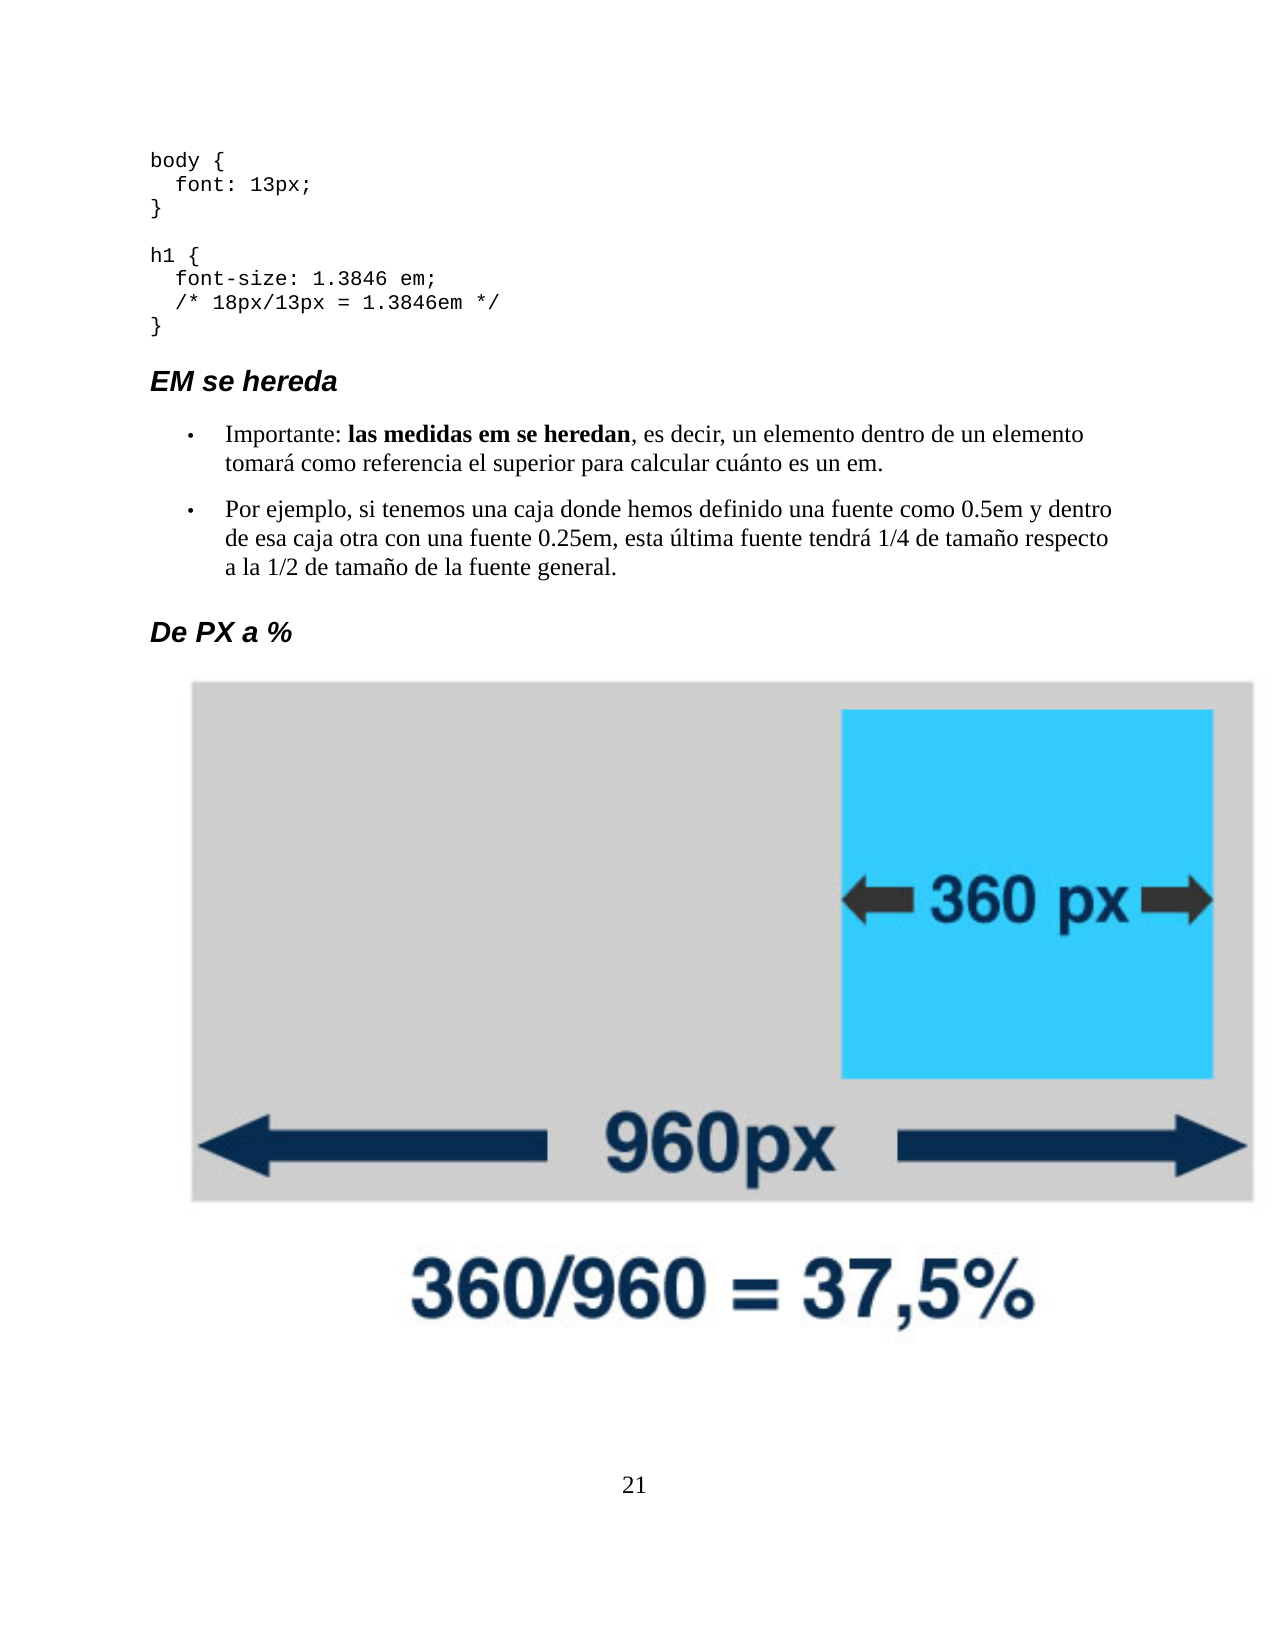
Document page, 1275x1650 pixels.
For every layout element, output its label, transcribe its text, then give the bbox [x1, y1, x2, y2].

text } [150, 316, 1125, 339]
text h1 { [150, 244, 1125, 268]
subtitle De PX a % [150, 615, 1125, 648]
picture [150, 660, 1275, 1378]
text /* 18px/13px = 1.3846em */ [150, 292, 1125, 316]
text font-size: 1.3846 em; [150, 268, 1125, 292]
text body { [150, 150, 1125, 174]
list Importante: las medidas em se heredan, es decir, un elemento dentro de un elemento tomará como referencia el superior para calcular cuánto es un em. [187, 419, 1125, 477]
list Por ejemplo, si tenemos una caja donde hemos definido una fuente como 0.5em y dentro de esa caja otra con una fuente 0.25em, esta última fuente tendrá 1/4 de tamaño respecto a la 1/2 de tamaño de la fuente general. [187, 494, 1125, 581]
text } [150, 197, 1125, 221]
text font: 13px; [150, 174, 1125, 197]
subtitle EM se hereda [150, 364, 1125, 398]
